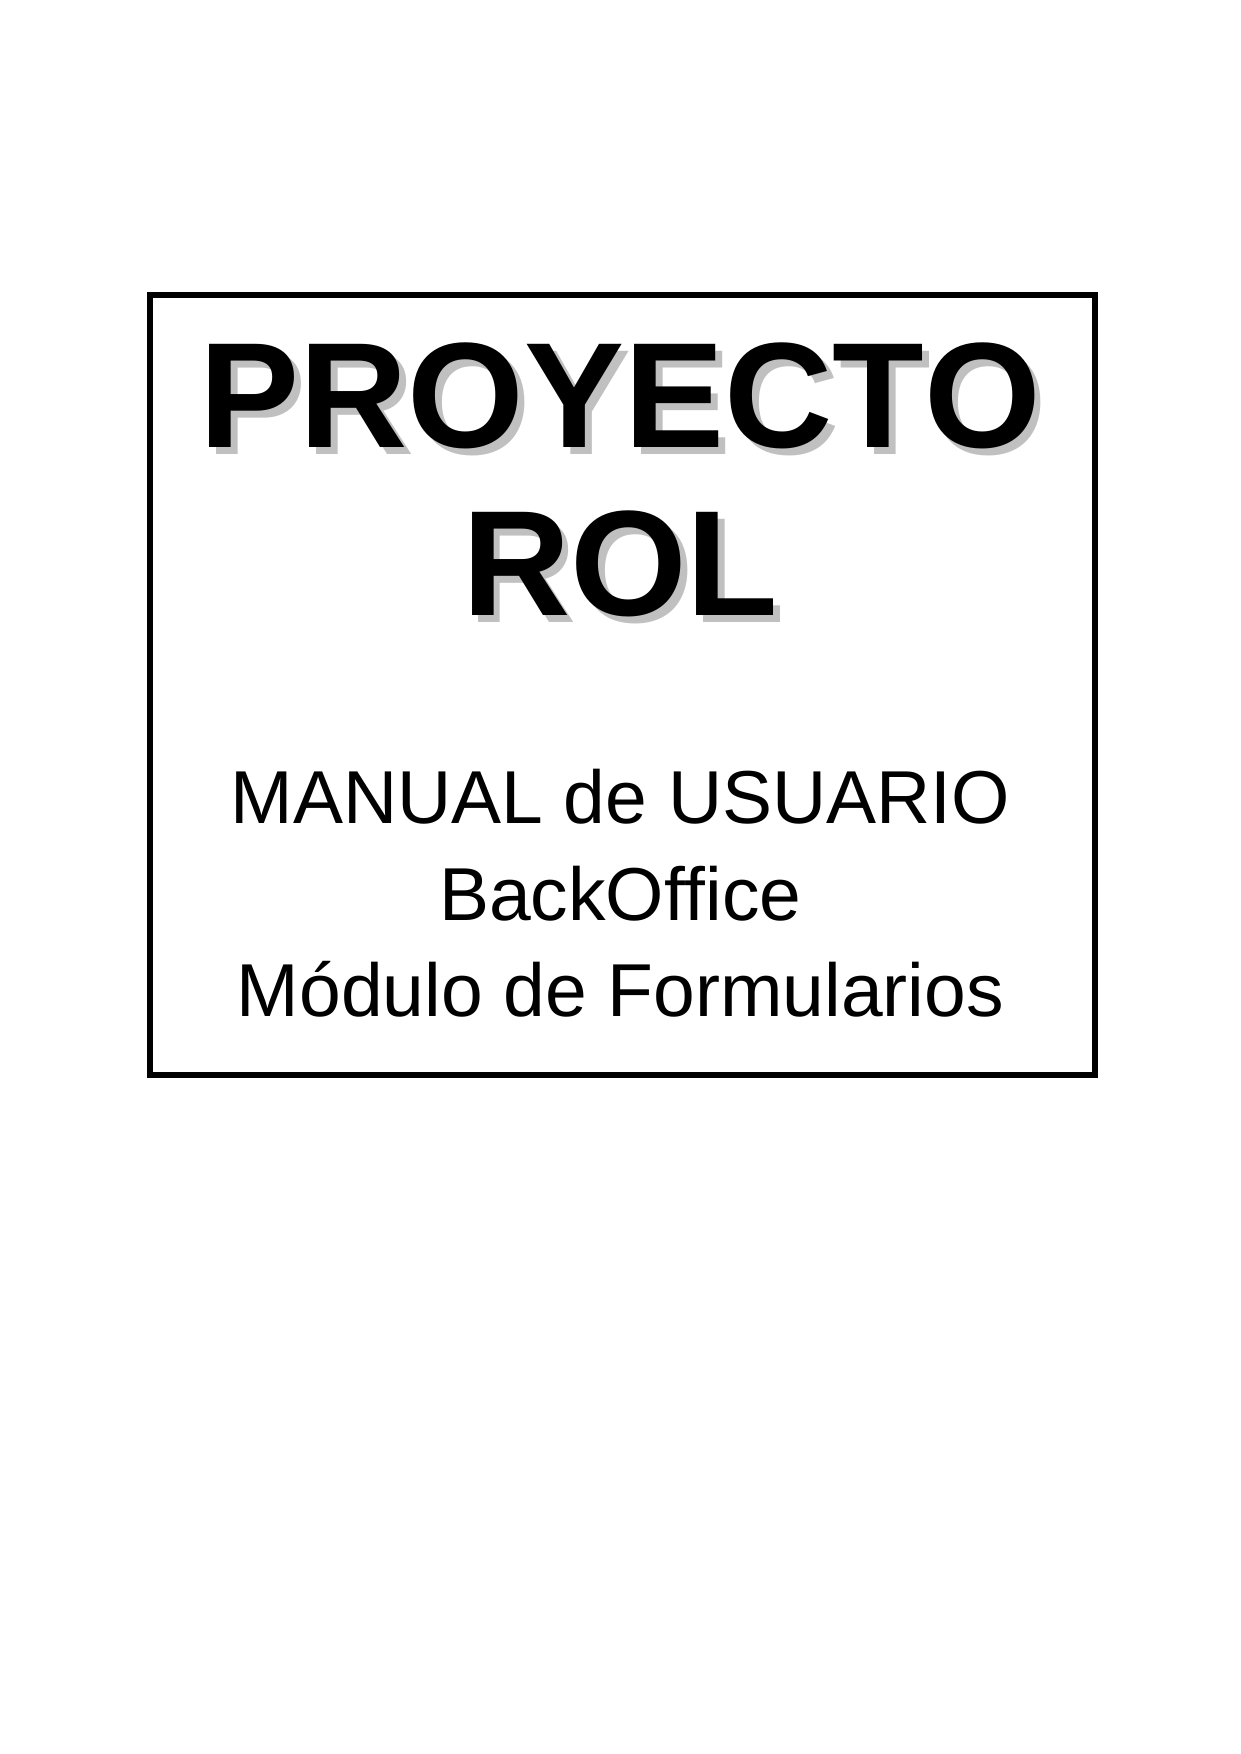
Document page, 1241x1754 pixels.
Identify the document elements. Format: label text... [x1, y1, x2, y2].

text MANUAL de USUARIO [177, 756, 1063, 840]
text Módulo de Formularios [177, 948, 1063, 1032]
text BackOffice [177, 852, 1063, 936]
text PROYECTO ROL [177, 312, 1063, 647]
